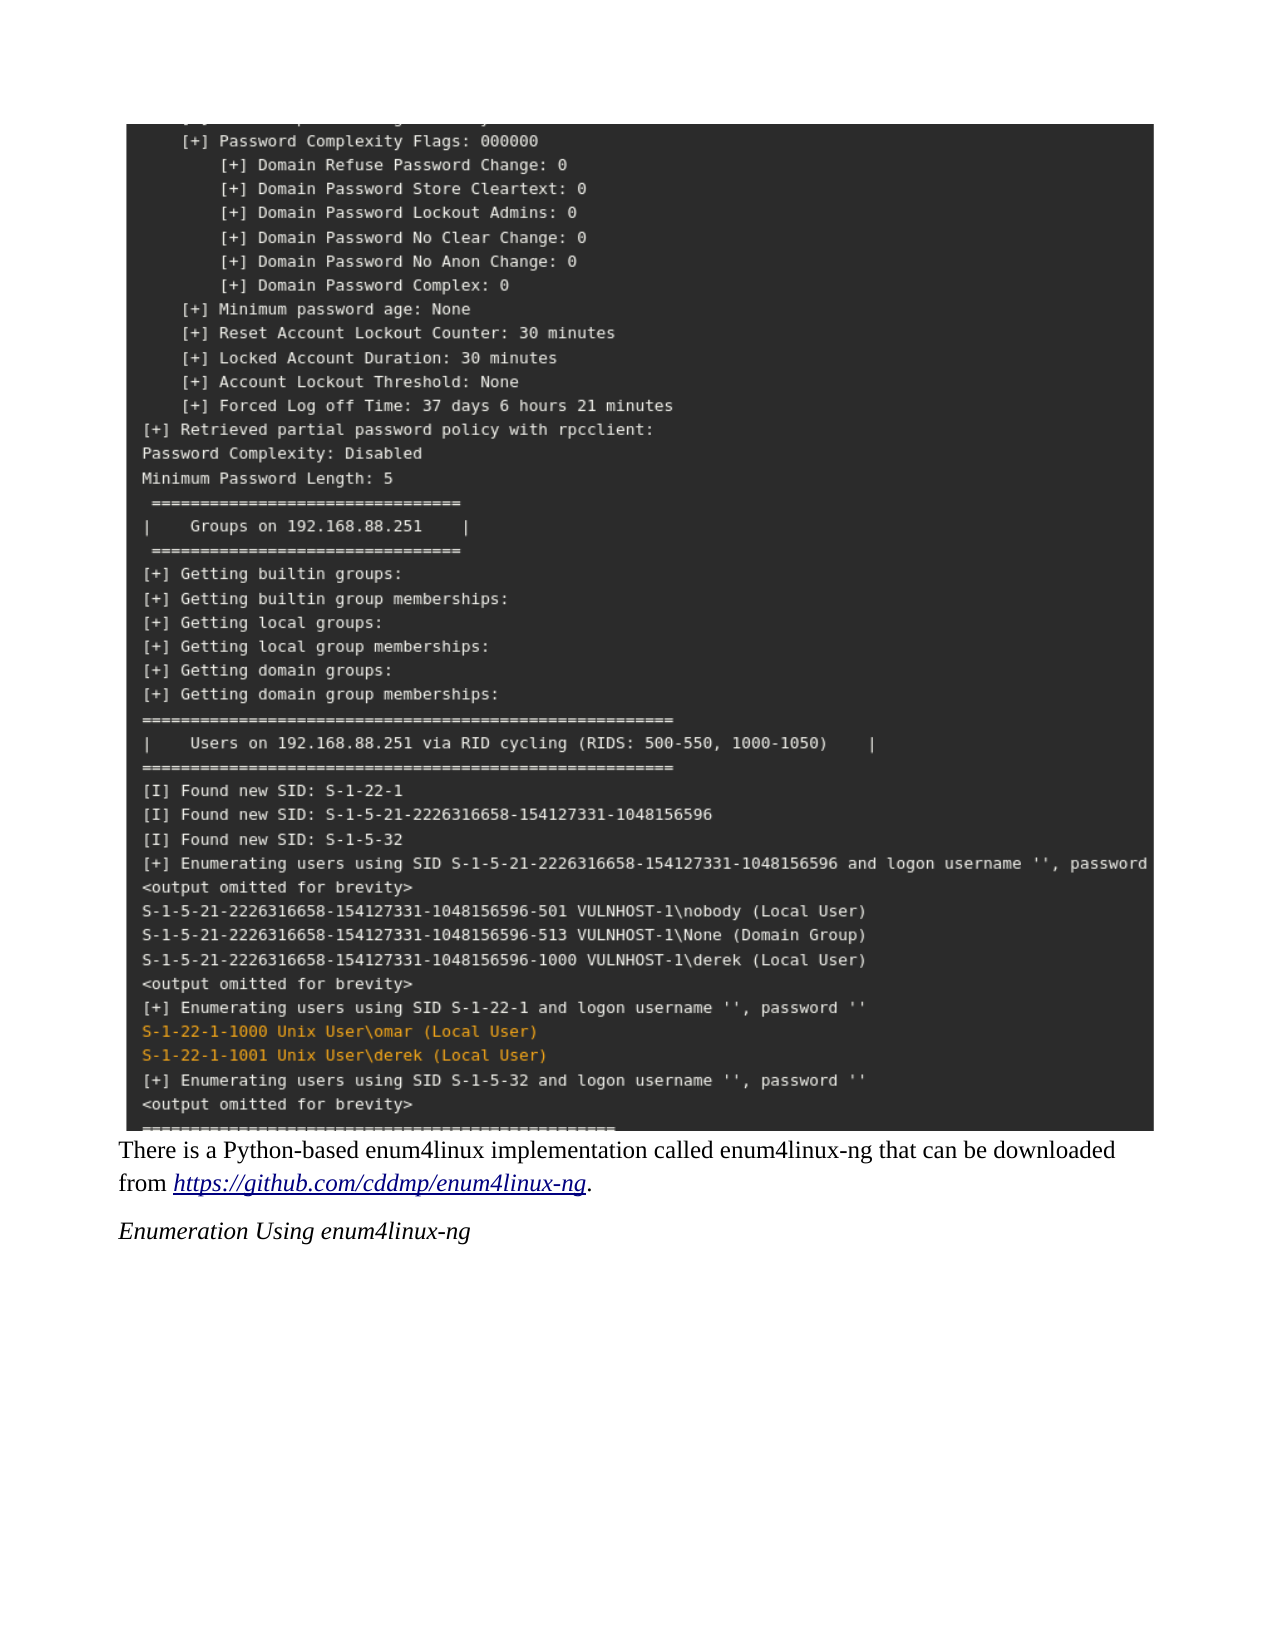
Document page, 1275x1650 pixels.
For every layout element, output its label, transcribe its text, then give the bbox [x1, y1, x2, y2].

text Enumeration Using enum4linux-ng [118, 1216, 1157, 1244]
picture [120, 124, 1159, 1131]
text There is a Python-based enum4linux implementation called enum4linux-ng that can be downloaded from https://github.com/cddmp/enum4linux-ng. [118, 118, 1157, 1197]
